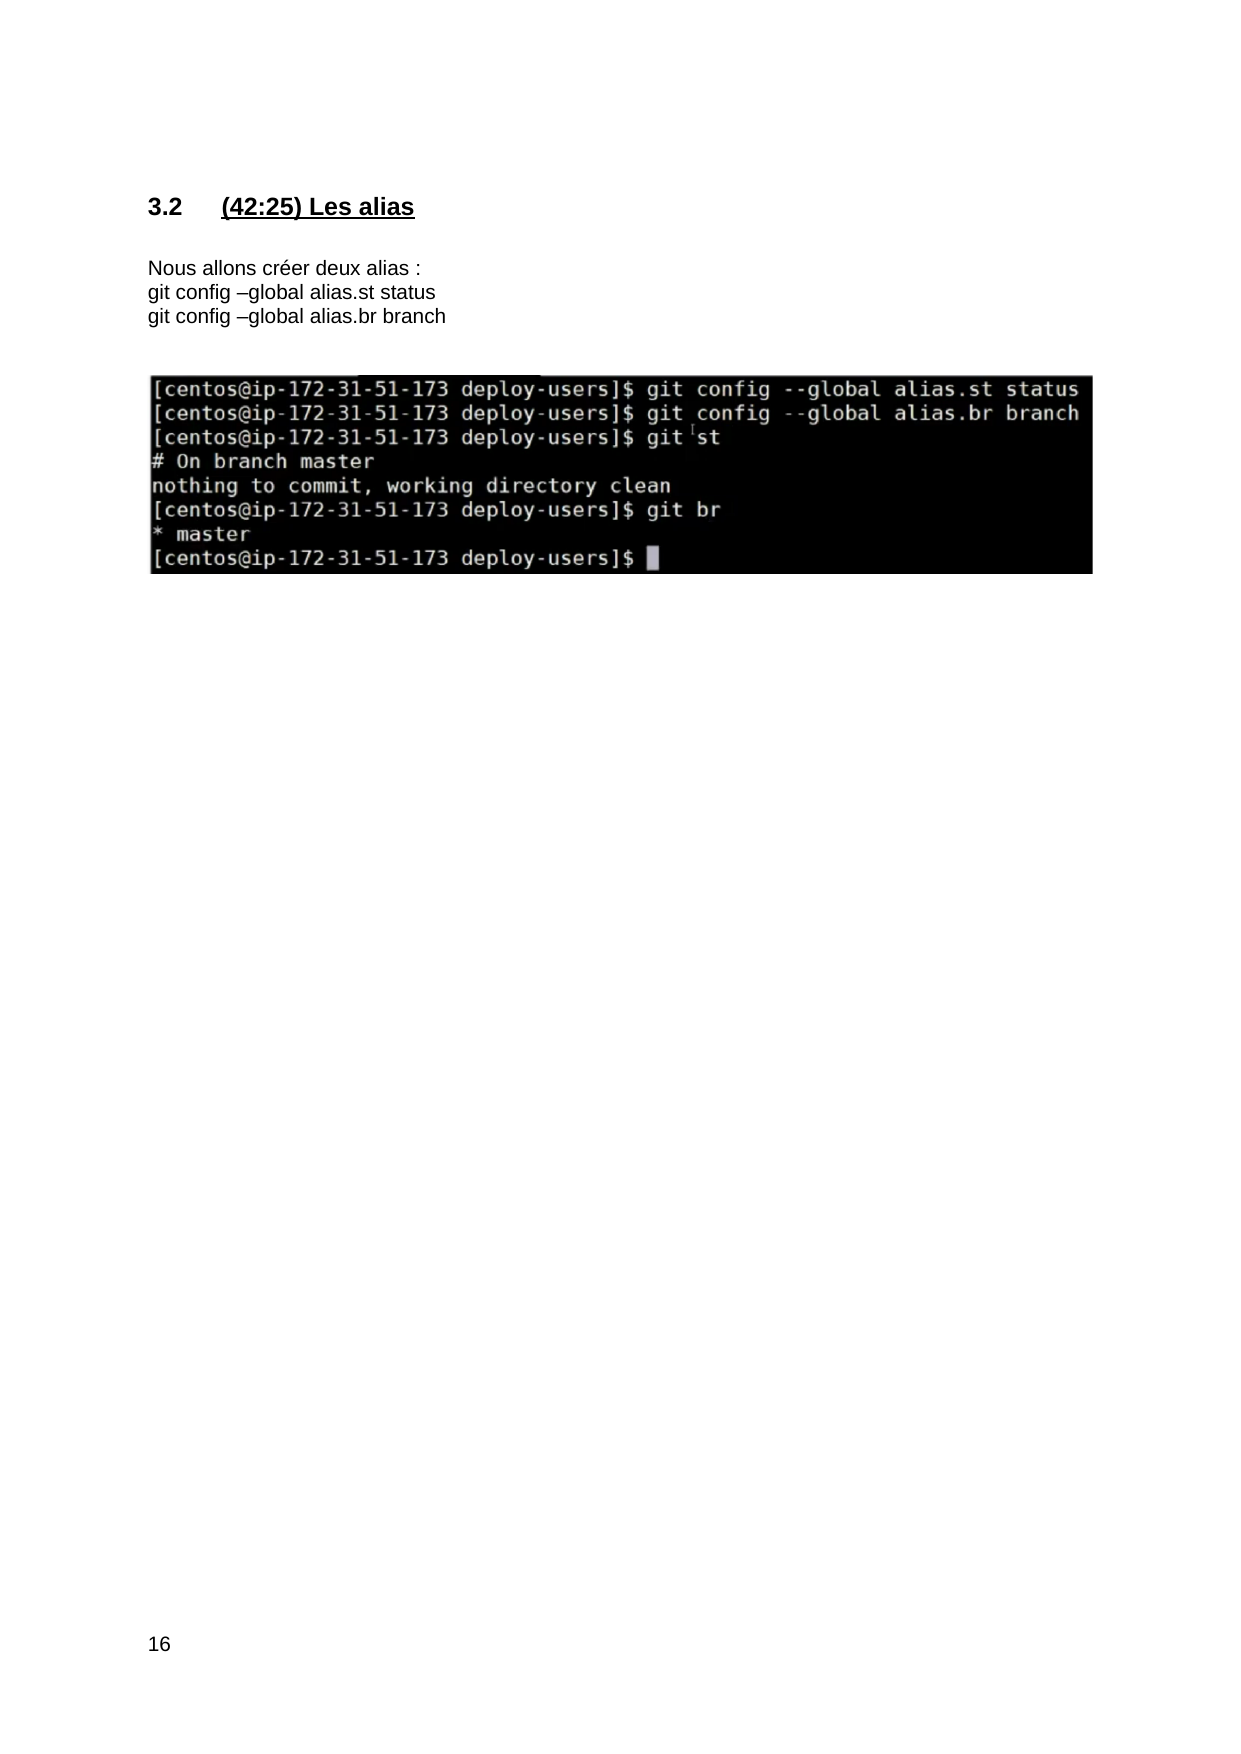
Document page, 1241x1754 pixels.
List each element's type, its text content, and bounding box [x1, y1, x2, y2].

picture [147, 375, 1093, 574]
subtitle (42:25) Les alias [148, 192, 1093, 221]
text Nous allons créer deux alias : [148, 256, 1093, 279]
text git config –global alias.br branch [148, 303, 1093, 327]
text git config –global alias.st status [148, 279, 1093, 303]
